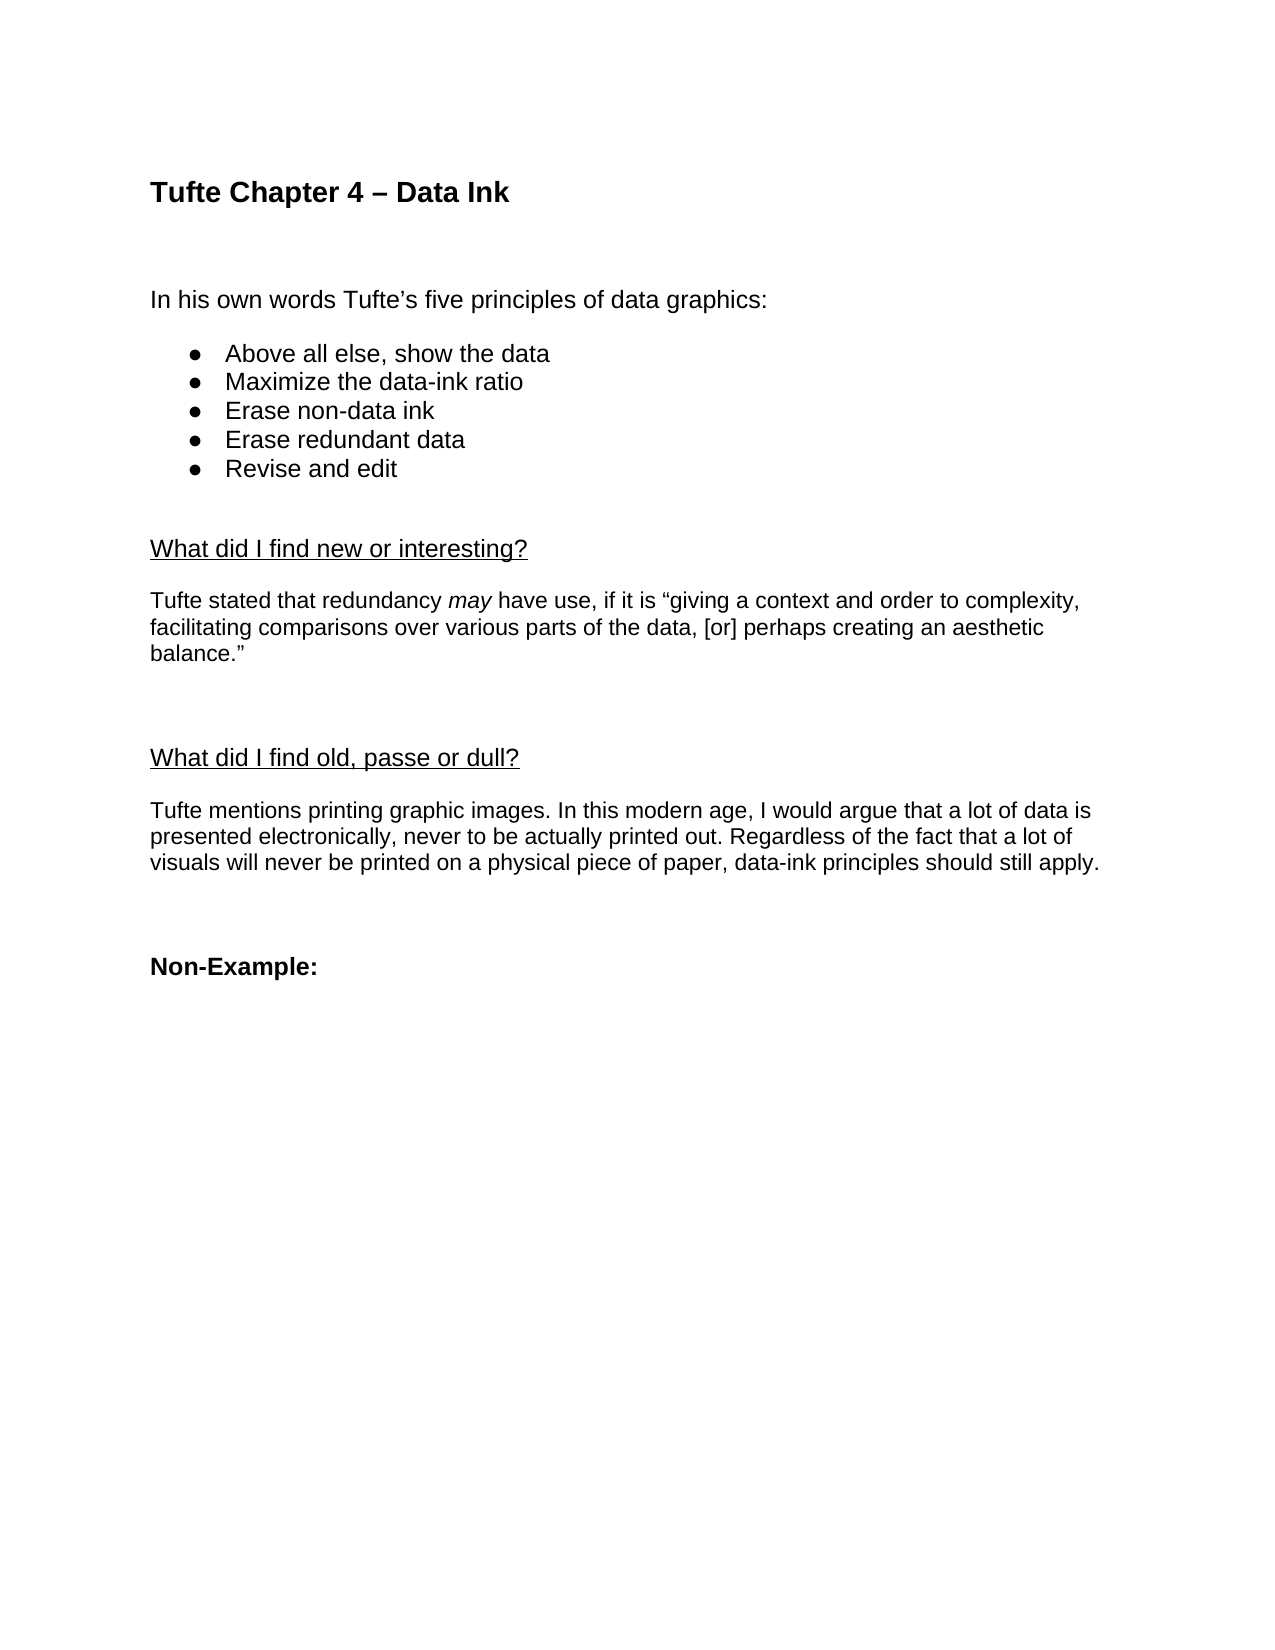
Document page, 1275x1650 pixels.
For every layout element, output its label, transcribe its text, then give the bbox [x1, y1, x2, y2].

list Above all else, show the data [187, 339, 1125, 367]
list Maximize the data-ink ratio [187, 367, 1125, 396]
text Tufte mentions printing graphic images. In this modern age, I would argue that a lot of data is presented electronically, never to be actually printed out. Regardless of the fact that a lot of visuals will never be printed on a physical piece of paper, data-ink principles should still apply. [150, 797, 1125, 876]
list Revise and edit [187, 454, 1125, 509]
list Erase redundant data [187, 425, 1125, 454]
text Tufte stated that redundancy may have use, if it is “giving a context and order to complexity, facilitating comparisons over various parts of the data, [or] perhaps creating an aesthetic balance.” [150, 587, 1125, 667]
text Non-Example: [150, 952, 1125, 981]
text What did I find new or interesting? [150, 534, 1125, 562]
text Tufte Chapter 4 – Data Ink [150, 175, 1125, 208]
text In his own words Tufte’s five principles of data graphics: [150, 285, 1125, 314]
list Erase non-data ink [187, 396, 1125, 425]
text What did I find old, passe or dull? [150, 743, 1125, 772]
